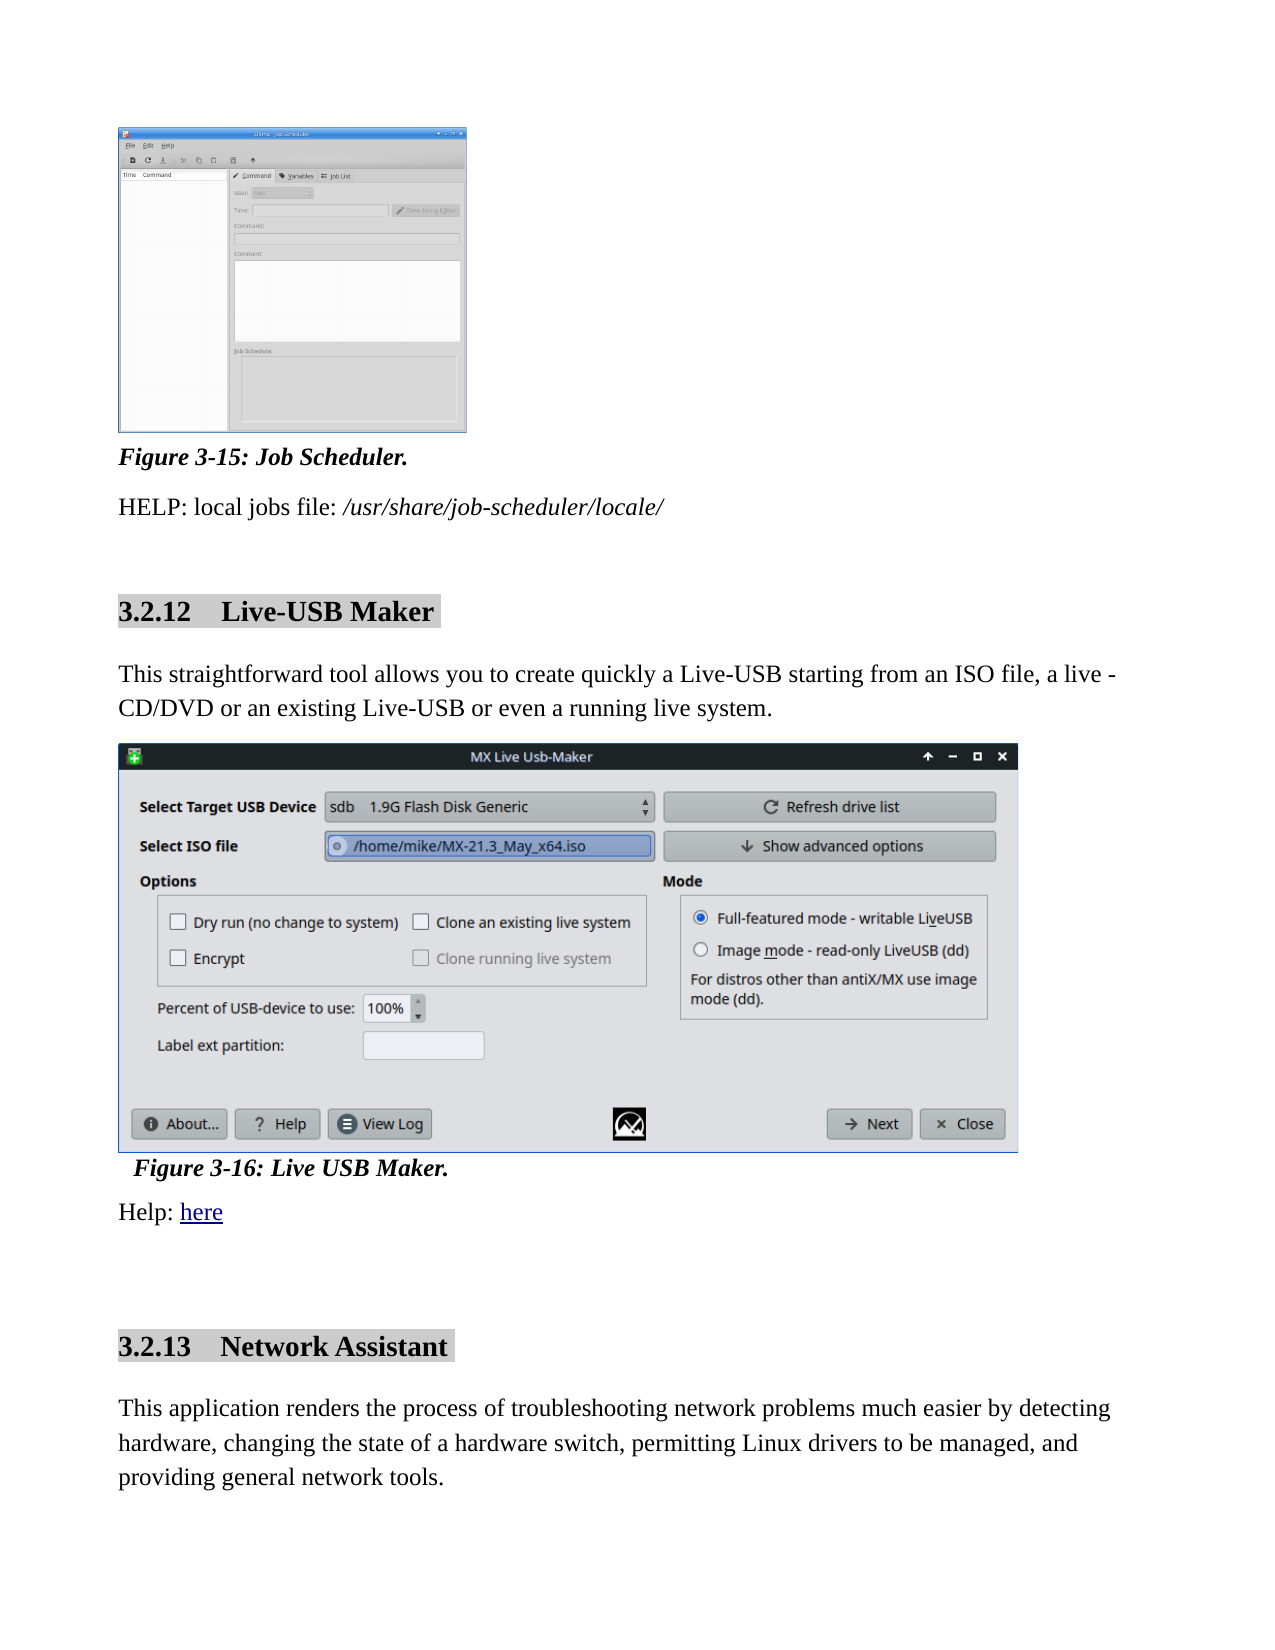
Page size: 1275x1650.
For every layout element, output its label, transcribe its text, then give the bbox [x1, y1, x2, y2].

picture [118, 127, 467, 433]
text This application renders the process of troubleshooting network problems much easier by detecting hardware, changing the state of a hardware switch, permitting Linux drivers to be managed, and providing general network tools. [118, 1393, 1157, 1491]
text Help: here [118, 1197, 1157, 1226]
picture [118, 743, 1019, 1153]
text Figure 3-15: Job Scheduler. [118, 442, 1157, 471]
subtitle 3.2.13 Network Assistant [455, 1329, 1138, 1362]
subtitle 3.2.12 Live-USB Maker [441, 594, 1138, 628]
text HELP: local jobs file: /usr/share/job-scheduler/locale/ [118, 492, 1157, 521]
text This straightforward tool allows you to create quickly a Live-USB starting from an ISO file, a live -CD/DVD or an existing Live-USB or even a running live system. [118, 659, 1157, 722]
text Figure 3-16: Live USB Maker. [133, 743, 1142, 1182]
